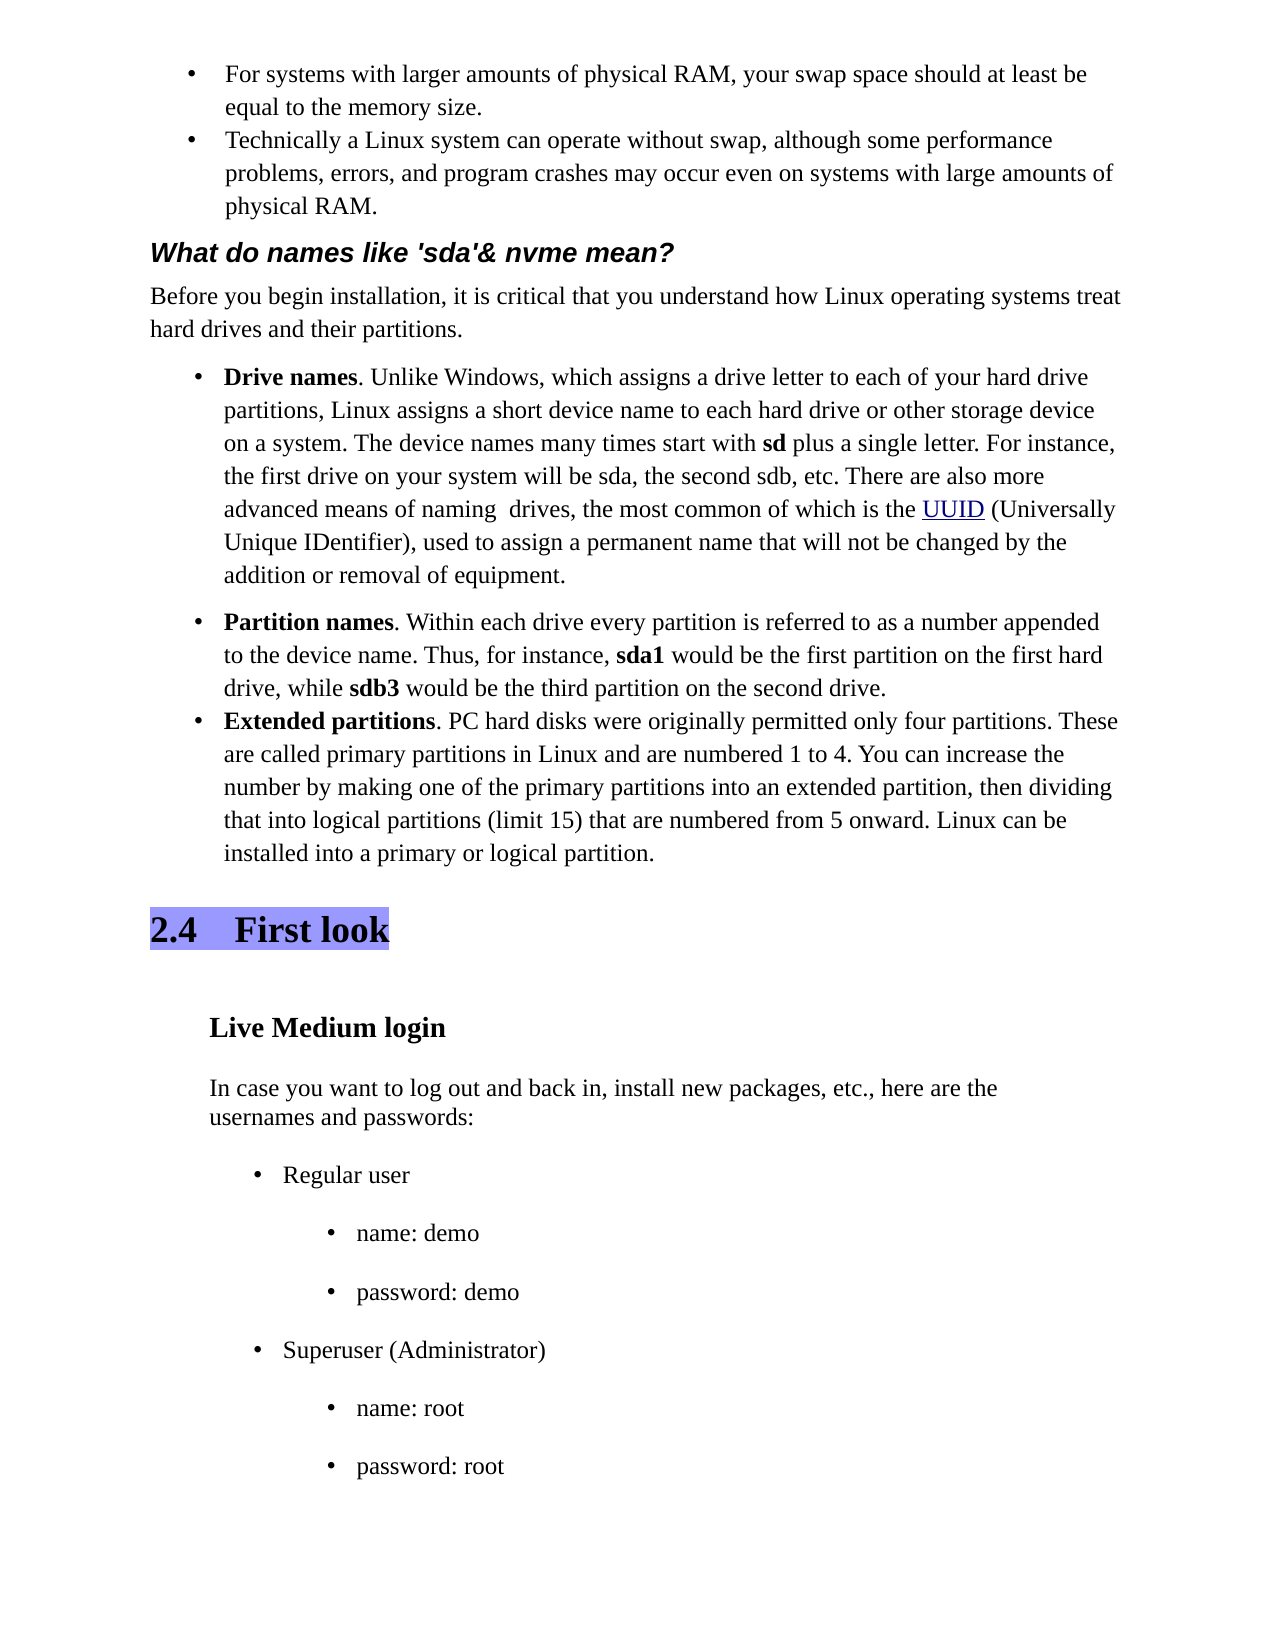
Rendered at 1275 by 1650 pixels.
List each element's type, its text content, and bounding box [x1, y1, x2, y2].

list Regular user [253, 1160, 1066, 1189]
list Extended partitions. PC hard disks were originally permitted only four partitions. These are called primary partitions in Linux and are numbered 1 to 4. You can increase the number by making one of the primary partitions into an extended partition, then dividing that into logical partitions (limit 15) that are numbered from 5 onward. Linux can be installed into a primary or logical partition. [194, 706, 1125, 867]
subtitle What do names like 'sda'& nvme mean? [150, 237, 1125, 268]
list name: root [327, 1393, 1066, 1422]
text In case you want to log out and back in, install new packages, etc., here are the usernames and passwords: [209, 1073, 1066, 1131]
subtitle 2.4 First look [389, 907, 1125, 950]
list Superuser (Administrator) [253, 1335, 1066, 1364]
text Before you begin installation, it is critical that you understand how Linux operating systems treat hard drives and their partitions. [150, 281, 1125, 343]
list name: demo [327, 1218, 1066, 1247]
list password: root [327, 1451, 1066, 1480]
list Partition names. Within each drive every partition is referred to as a number appended to the device name. Thus, for instance, sda1 would be the first partition on the first hard drive, while sdb3 would be the third partition on the second drive. [194, 607, 1125, 702]
list password: demo [327, 1277, 1066, 1305]
list Technically a Linux system can operate without swap, although some performance problems, errors, and program crashes may occur even on systems with large amounts of physical RAM. [187, 125, 1125, 220]
list For systems with larger amounts of physical RAM, your swap space should at least be equal to the memory size. [187, 59, 1125, 121]
text Live Medium login [209, 1010, 1066, 1044]
list Drive names. Unlike Windows, which assigns a drive letter to each of your hard drive partitions, Linux assigns a short device name to each hard drive or other storage device on a system. The device names many times start with sd plus a single letter. For instance, the first drive on your system will be sda, the second sdb, etc. There are also more advanced means of naming drives, the most common of which is the UUID (Universally Unique IDentifier), used to assign a permanent name that will not be changed by the addition or removal of equipment. [194, 362, 1125, 588]
